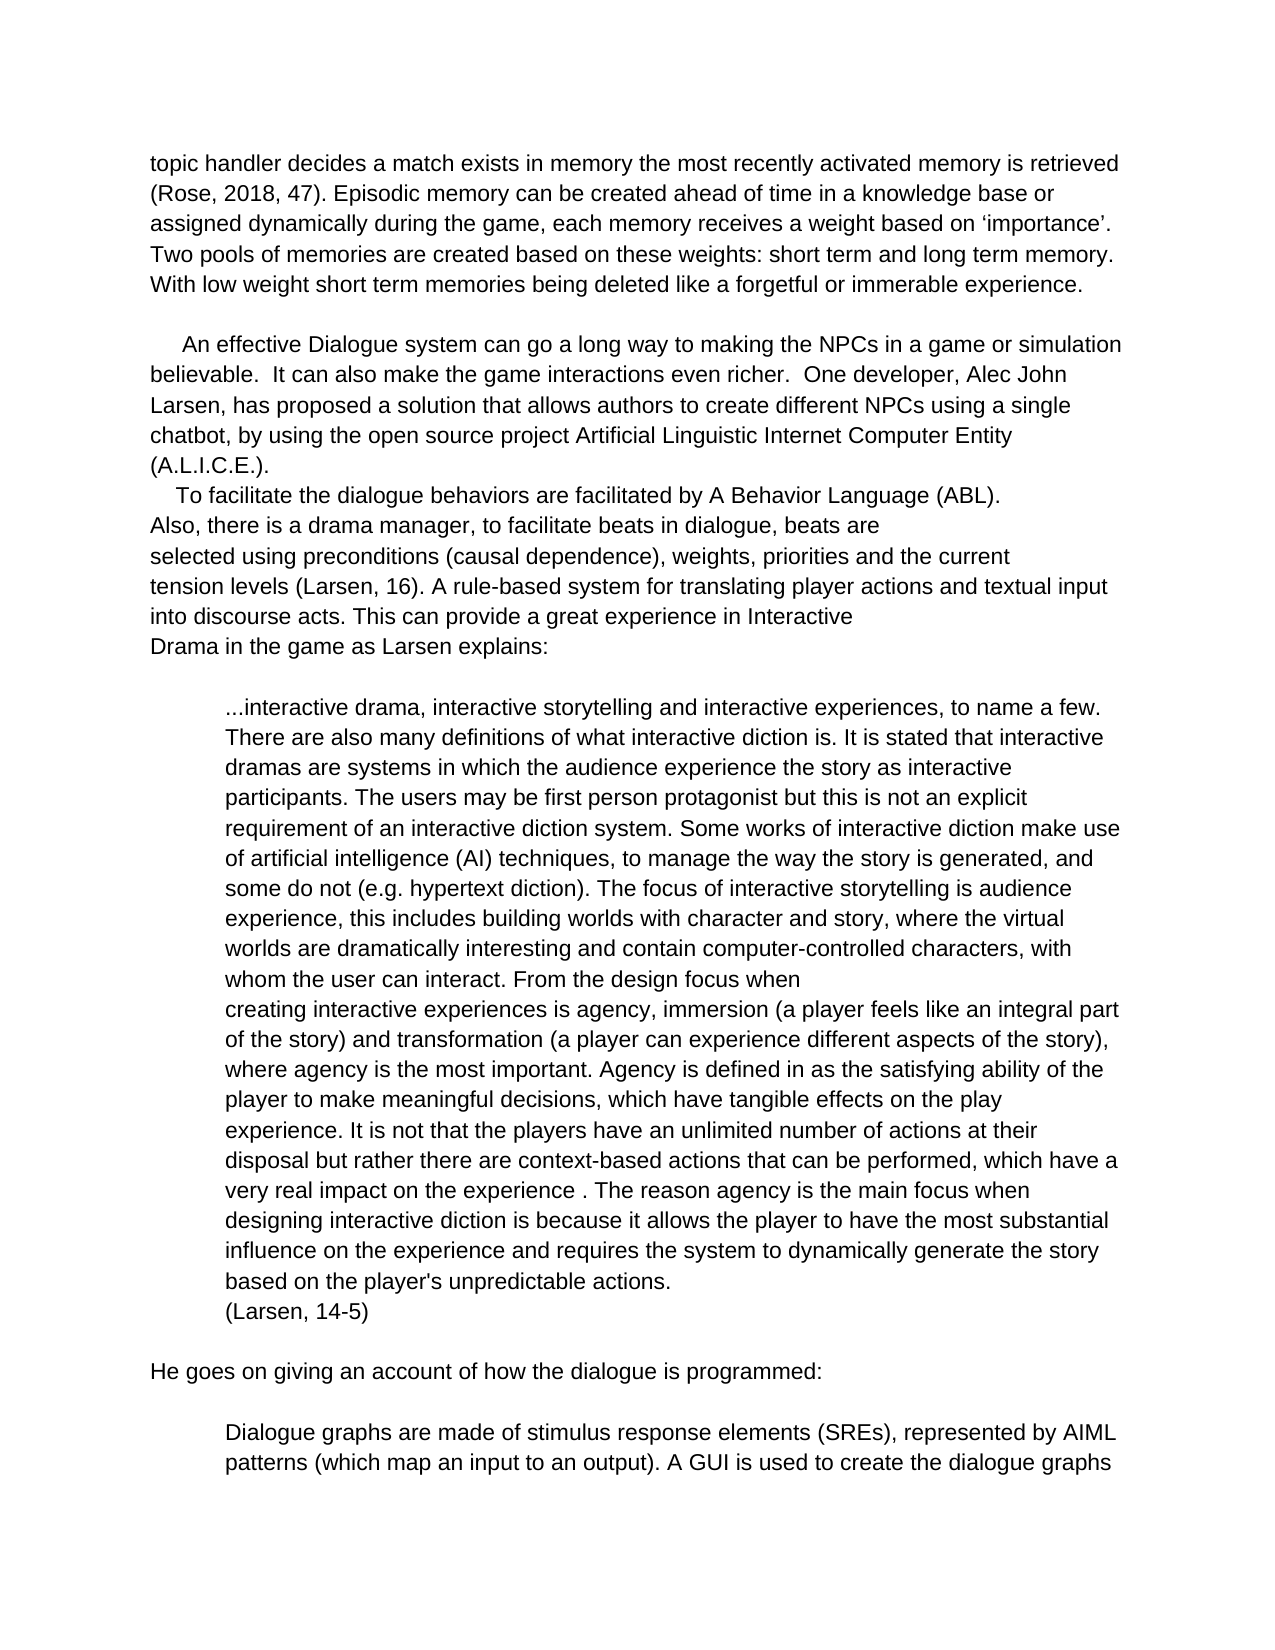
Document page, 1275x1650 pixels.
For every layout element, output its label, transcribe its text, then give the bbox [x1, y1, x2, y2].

text Dialogue graphs are made of stimulus response elements (SREs), represented by AIML patterns (which map an input to an output). A GUI is used to create the dialogue graphs [225, 1388, 1125, 1475]
text Drama in the game as Larsen explains: [150, 633, 1125, 660]
text topic handler decides a match exists in memory the most recently activated memory is retrieved (Rose, 2018, 47). Episodic memory can be created ahead of time in a knowledge base or assigned dynamically during the game, each memory receives a weight based on ‘importance’. Two pools of memories are created based on these weights: short term and long term memory. With low weight short term memories being deleted like a forgetful or immerable experience. [150, 150, 1125, 297]
text He goes on giving an account of how the dialogue is programmed: [150, 1358, 1125, 1385]
text ...interactive drama, interactive storytelling and interactive experiences, to name a few. There are also many definitions of what interactive diction is. It is stated that interactive dramas are systems in which the audience experience the story as interactive participants. The users may be first person protagonist but this is not an explicit requirement of an interactive diction system. Some works of interactive diction make use of artificial intelligence (AI) techniques, to manage the way the story is generated, and some do not (e.g. hypertext diction). The focus of interactive storytelling is audience experience, this includes building worlds with character and story, where the virtual worlds are dramatically interesting and contain computer-controlled characters, with whom the user can interact. From the design focus when creating interactive experiences is agency, immersion (a player feels like an integral part of the story) and transformation (a player can experience different aspects of the story), where agency is the most important. Agency is defined in as the satisfying ability of the player to make meaningful decisions, which have tangible effects on the play experience. It is not that the players have an unlimited number of actions at their disposal but rather there are context-based actions that can be performed, which have a very real impact on the experience . The reason agency is the main focus when designing interactive diction is because it allows the player to have the most substantial influence on the experience and requires the system to dynamically generate the story based on the player's unpredictable actions. (Larsen, 14-5) [225, 663, 1125, 1354]
text An effective Dialogue system can go a long way to making the NPCs in a game or simulation believable. It can also make the game interactions even richer. One developer, Alec John Larsen, has proposed a solution that allows authors to create different NPCs using a single chatbot, by using the open source project Artificial Linguistic Internet Computer Entity (A.L.I.C.E.). To facilitate the dialogue behaviors are facilitated by A Behavior Language (ABL). Also, there is a drama manager, to facilitate beats in dialogue, beats are selected using preconditions (causal dependence), weights, priorities and the current tension levels (Larsen, 16). A rule-based system for translating player actions and textual input into discourse acts. This can provide a great experience in Interactive [150, 331, 1125, 629]
